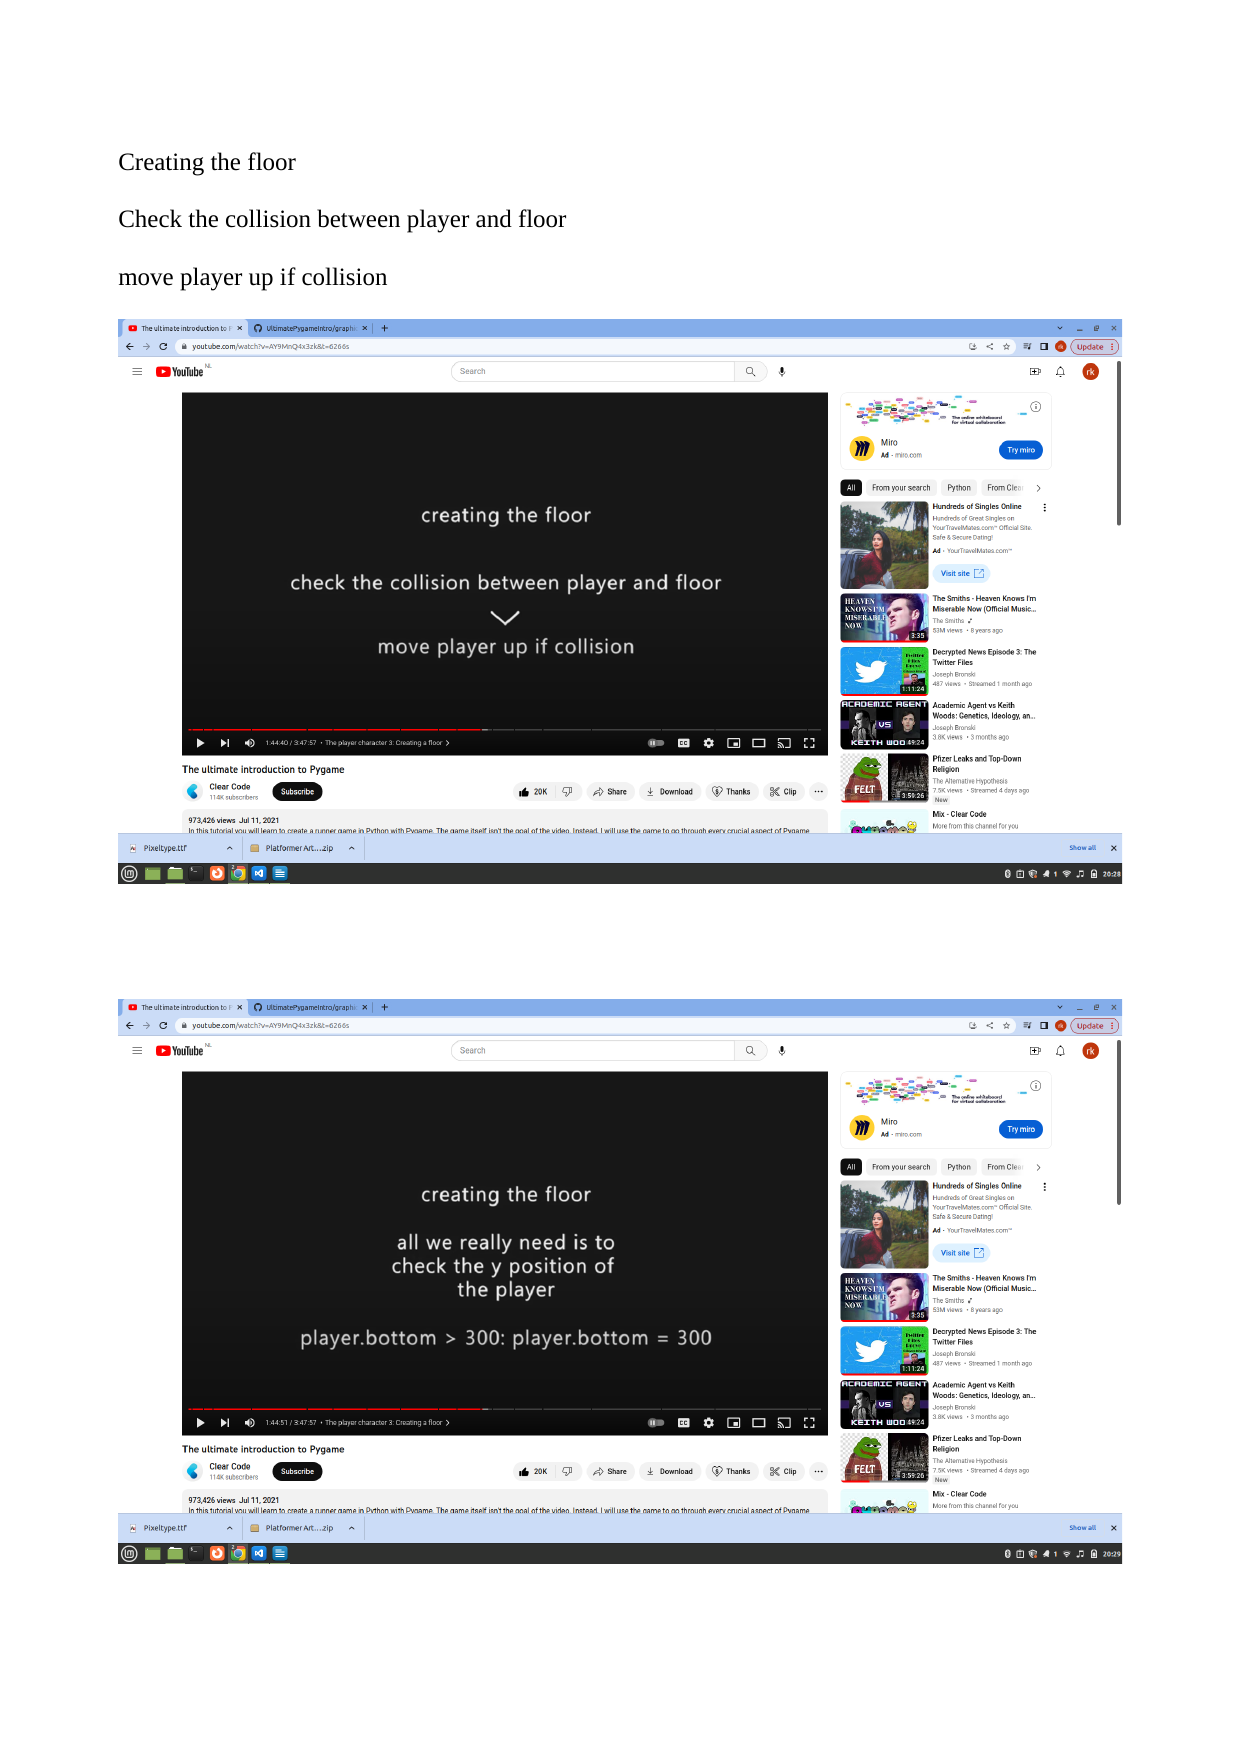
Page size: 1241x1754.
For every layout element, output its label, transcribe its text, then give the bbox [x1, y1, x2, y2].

text Check the collision between player and floor [118, 204, 1122, 233]
picture [118, 999, 1123, 1564]
picture [118, 319, 1123, 884]
text Creating the floor [118, 147, 1122, 176]
text move player up if collision [118, 262, 1122, 291]
